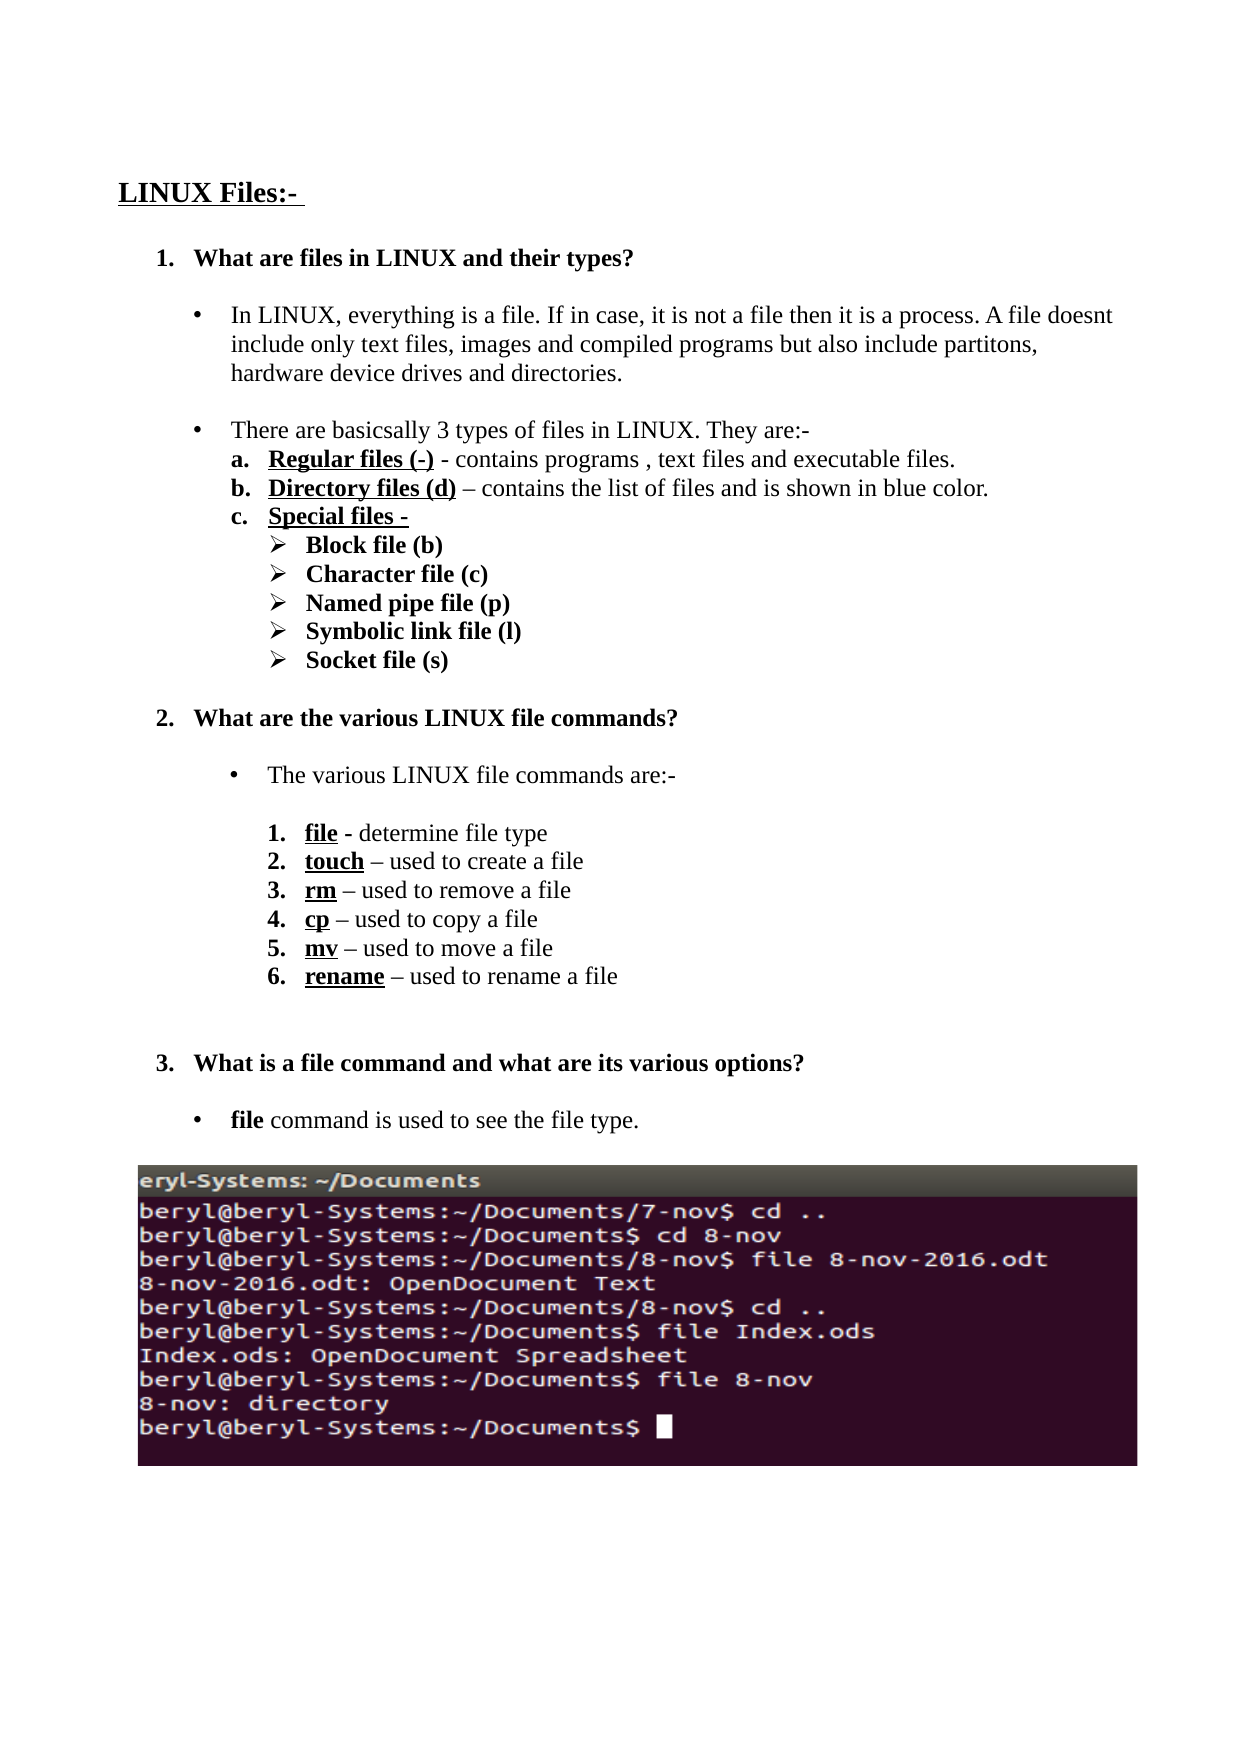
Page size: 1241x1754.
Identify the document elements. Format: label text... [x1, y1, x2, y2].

list Named pipe file (p) [268, 588, 1122, 616]
list What are the various LINUX file commands? [156, 703, 1122, 731]
list Block file (b) [268, 530, 1122, 559]
list What is a file command and what are its various options? [156, 1048, 1122, 1076]
list Directory files (d) – contains the list of files and is shown in blue color. [231, 473, 1122, 501]
list The various LINUX file commands are:- [229, 760, 1122, 789]
list mv – used to move a file [267, 933, 1122, 961]
list What are files in LINUX and their types? [156, 243, 1122, 271]
text LINUX Files:- [118, 176, 1122, 209]
list In LINUX, everything is a file. If in case, it is not a file then it is a process. A file doesnt include only text files, images and compiled programs but also include partitons, hardware device drives and directories. [193, 300, 1122, 386]
list Special files - [231, 501, 1122, 530]
list file command is used to see the file type. [193, 1105, 1122, 1134]
list file - determine file type [267, 818, 1122, 846]
list touch – used to create a file [267, 846, 1122, 875]
list Socket file (s) [268, 645, 1122, 674]
list There are basicsally 3 types of files in LINUX. They are:- [193, 415, 1122, 444]
list rename – used to rename a file [267, 961, 1122, 990]
list Character file (c) [268, 559, 1122, 588]
list rm – used to remove a file [267, 875, 1122, 904]
list Regular files (-) - contains programs , text files and executable files. [231, 444, 1122, 473]
list cp – used to copy a file [267, 904, 1122, 933]
list Symbolic link file (l) [268, 616, 1122, 645]
